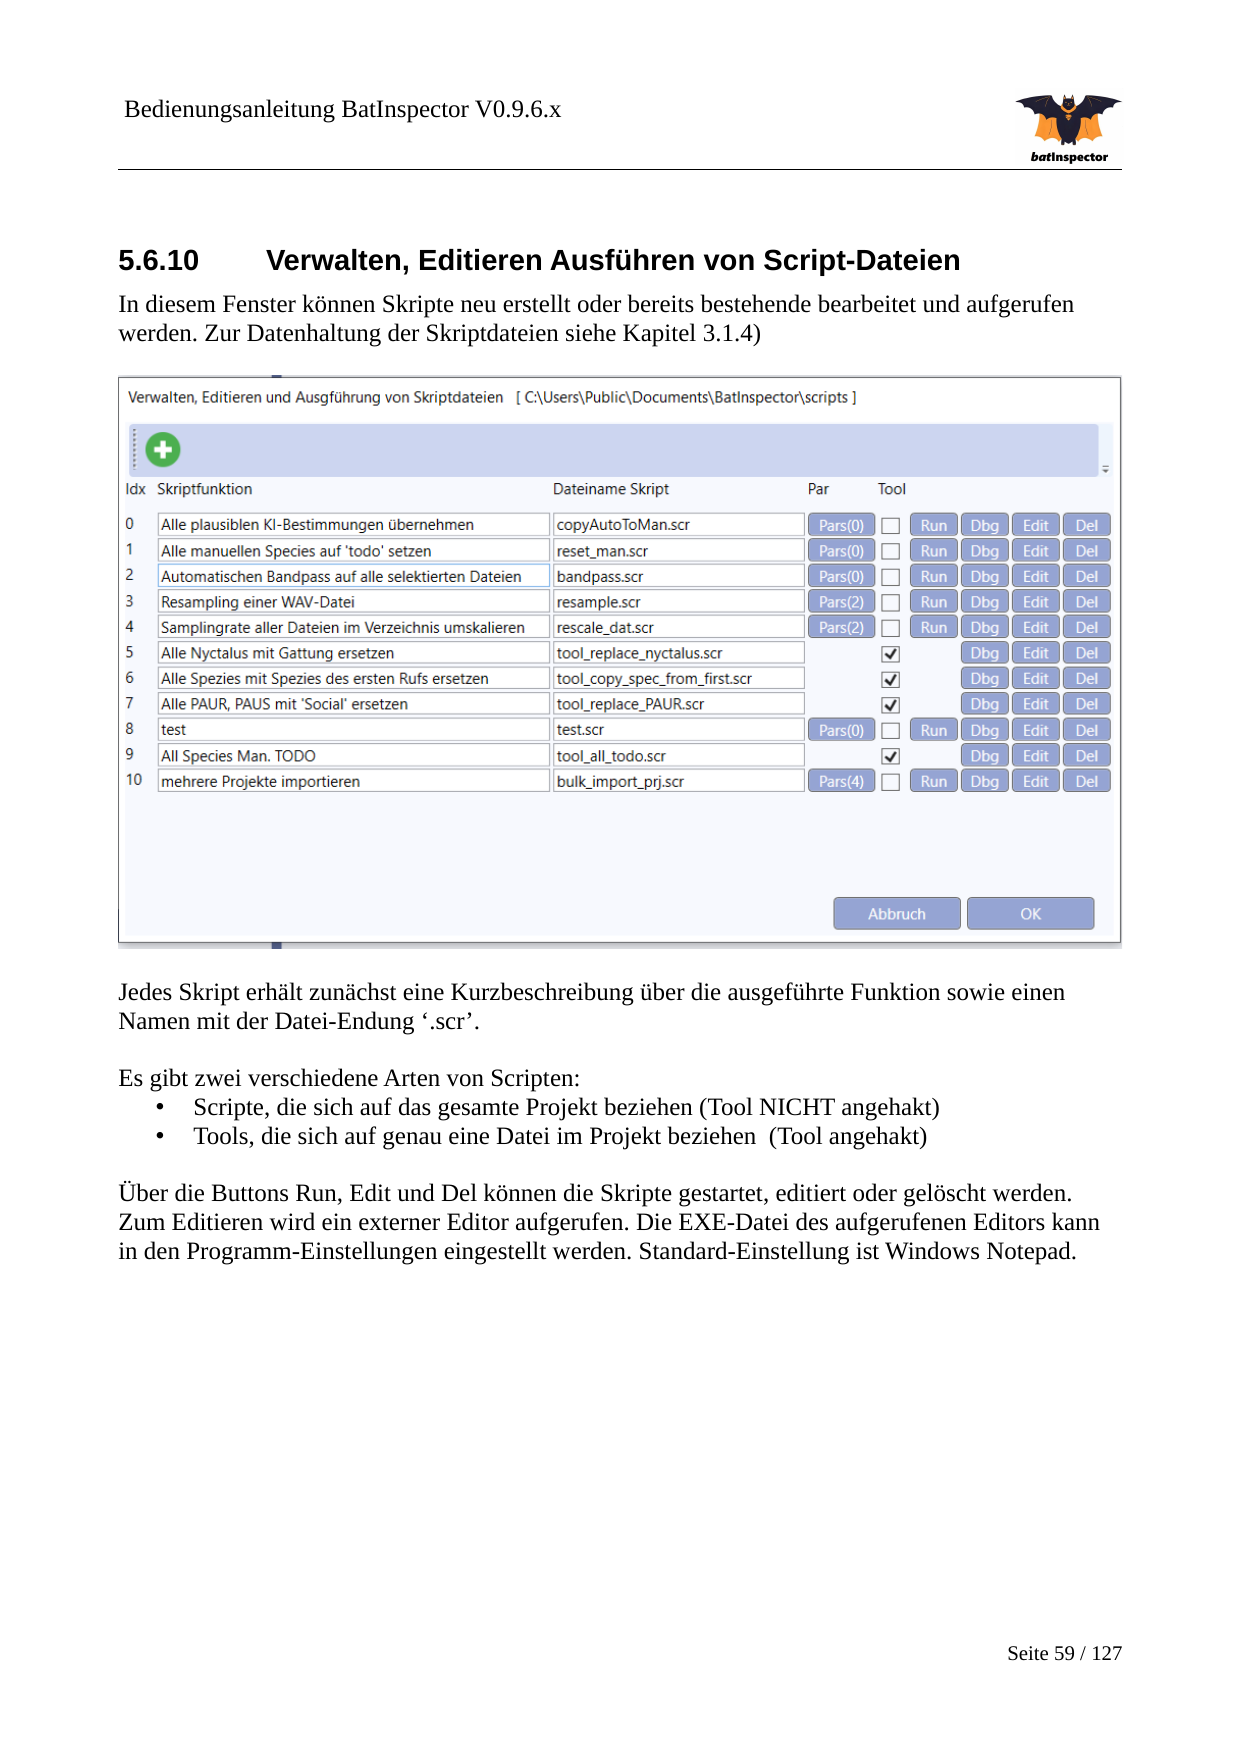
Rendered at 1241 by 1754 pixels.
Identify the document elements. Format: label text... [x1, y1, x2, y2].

list Tools, die sich auf genau eine Datei im Projekt beziehen (Tool angehakt) [156, 1121, 1122, 1149]
text In diesem Fenster können Skripte neu erstellt oder bereits bestehende bearbeitet und aufgerufen werden. Zur Datenhaltung der Skriptdateien siehe Kapitel 3.1.4) [118, 289, 1122, 346]
picture [1015, 88, 1125, 165]
text Zum Editieren wird ein externer Editor aufgerufen. Die EXE-Datei des aufgerufenen Editors kann in den Programm-Einstellungen eingestellt werden. Standard-Einstellung ist Windows Notepad. [118, 1207, 1122, 1264]
text Es gibt zwei verschiedene Arten von Scripten: [118, 1063, 1122, 1092]
list Scripte, die sich auf das gesamte Projekt beziehen (Tool NICHT angehakt) [156, 1092, 1122, 1121]
picture [118, 375, 1123, 949]
text Über die Buttons Run, Edit und Del können die Skripte gestartet, editiert oder gelöscht werden. [118, 1178, 1122, 1207]
subtitle Verwalten, Editieren Ausführen von Script-Dateien [118, 243, 1122, 276]
text Jedes Skript erhält zunächst eine Kurzbeschreibung über die ausgeführte Funktion sowie einen Namen mit der Datei-Endung ‘.scr’. [118, 977, 1122, 1034]
